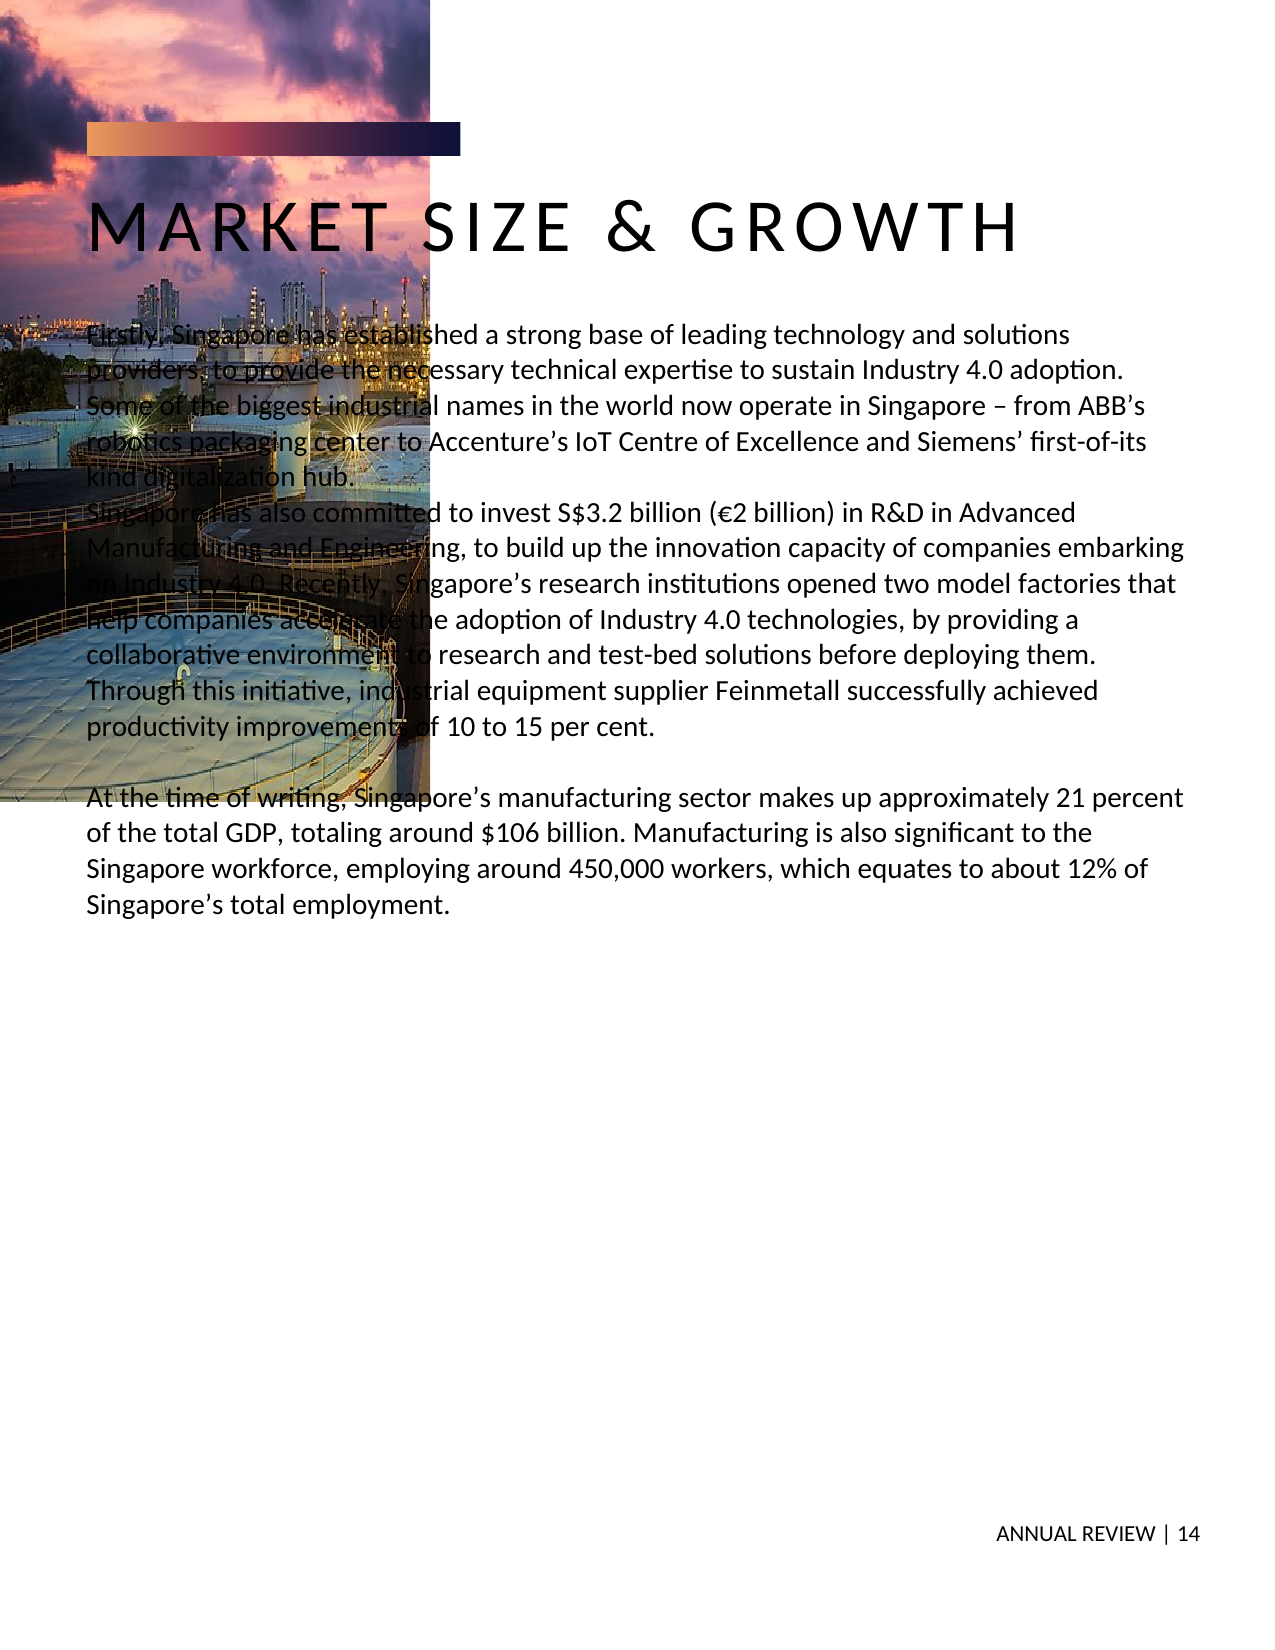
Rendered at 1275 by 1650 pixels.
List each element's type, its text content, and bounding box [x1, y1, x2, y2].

table_header [431, 121, 1200, 166]
table_cell Firstly, Singapore has established a strong base of leading technology and solutions providers, to provide the necessary technical expertise to sustain Industry 4.0 adoption. Some of the biggest industrial names in the world now operate in Singapore – from ABB’s robotics packaging center to Accenture’s IoT Centre of Excellence and Siemens’ first-of-its kind digitalization hub. Singapore has also committed to invest S$3.2 billion (€2 billion) in R&D in Advanced Manufacturing and Engineering, to build up the innovation capacity of companies embarking on Industry 4.0. Recently, Singapore’s research institutions opened two model factories that help companies accelerate the adoption of Industry 4.0 technologies, by providing a collaborative environment to research and test-bed solutions before deploying them. Through this initiative, industrial equipment supplier Feinmetall successfully achieved productivity improvements of 10 to 15 per cent. At the time of writing, Singapore’s manufacturing sector makes up approximately 21 percent of the total GDP, totaling around $106 billion. Manufacturing is also significant to the Singapore workforce, employing around 450,000 workers, which equates to about 12% of Singapore’s total employment. [75, 316, 1200, 1028]
table_cell market size & growth [431, 166, 1200, 316]
